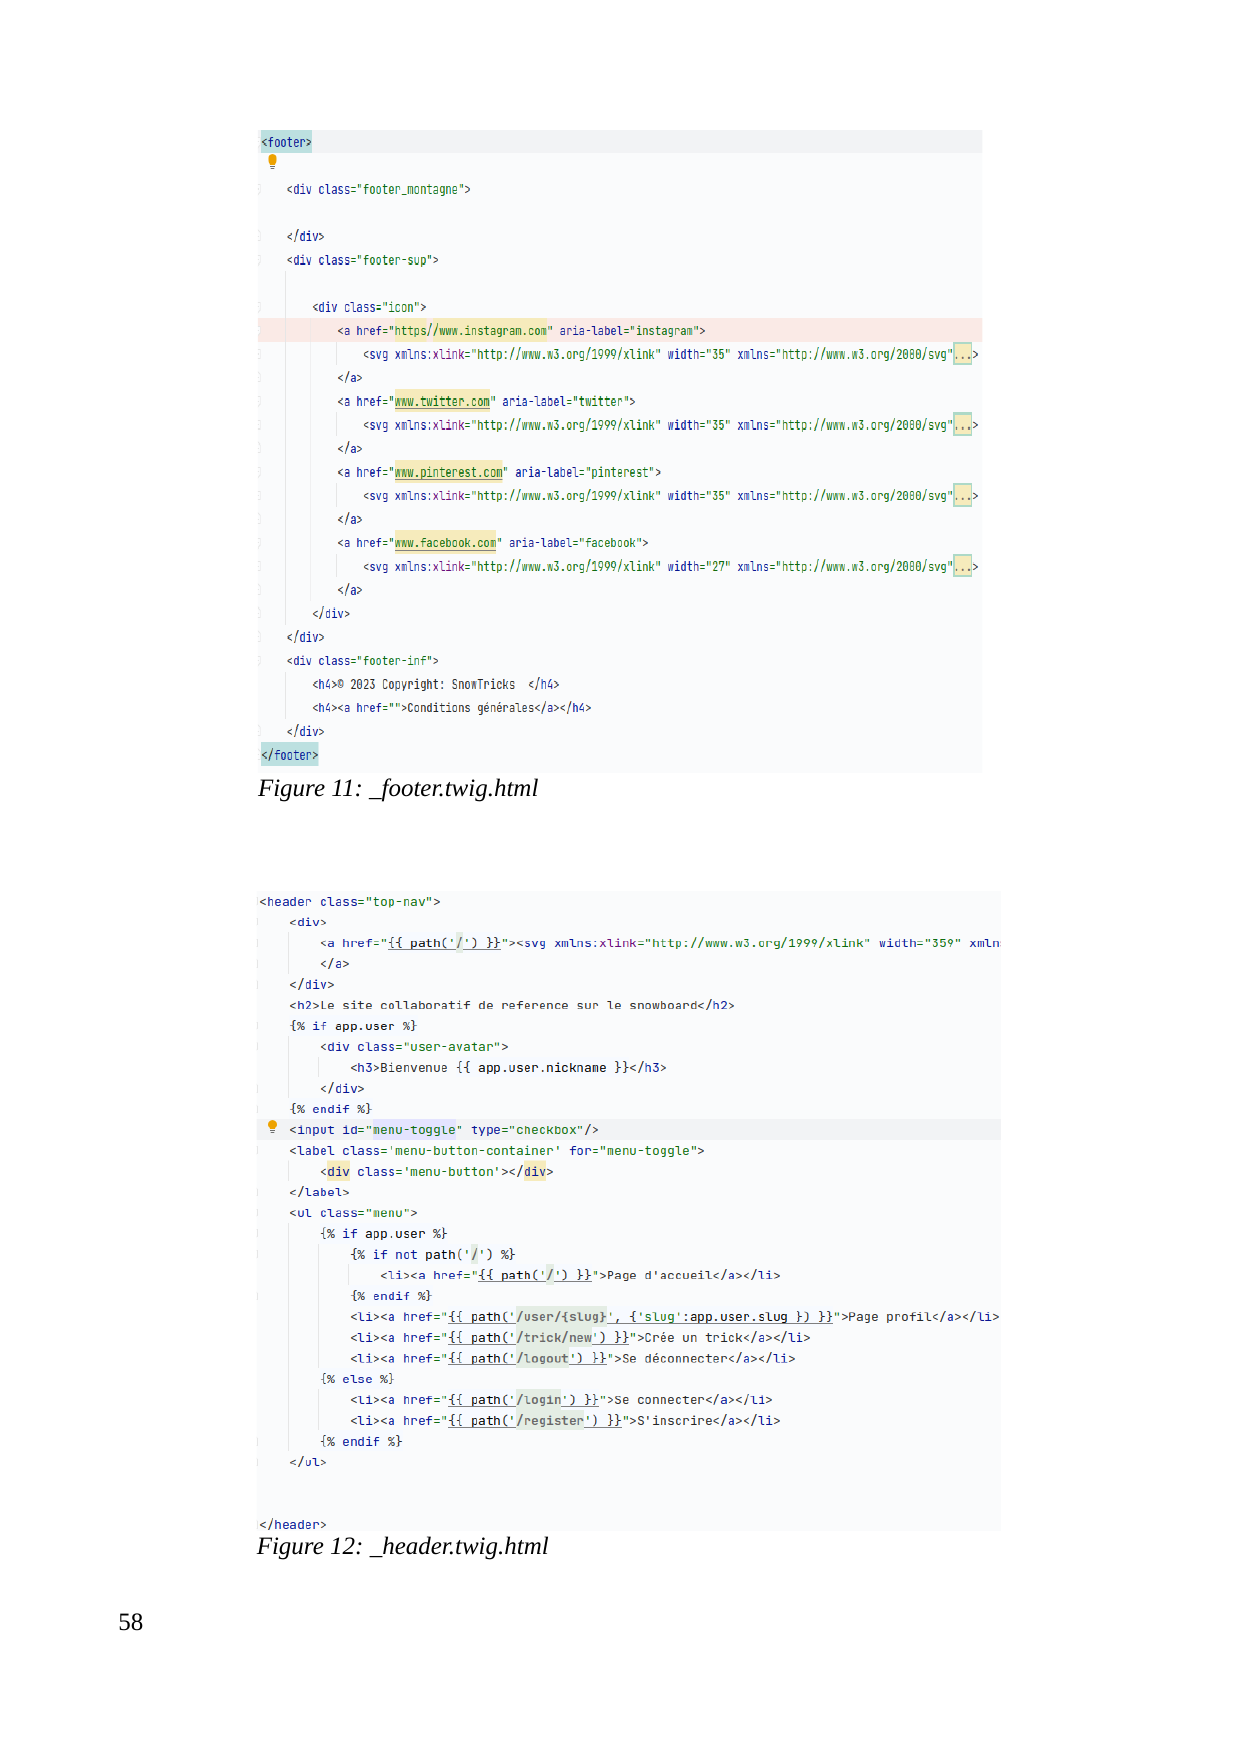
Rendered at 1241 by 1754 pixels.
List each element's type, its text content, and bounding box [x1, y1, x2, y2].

picture [257, 130, 983, 773]
text Figure 12: _header.twig.html [257, 1531, 1001, 1559]
picture [256, 891, 1001, 1531]
text Figure 11: _footer.twig.html [258, 773, 982, 802]
